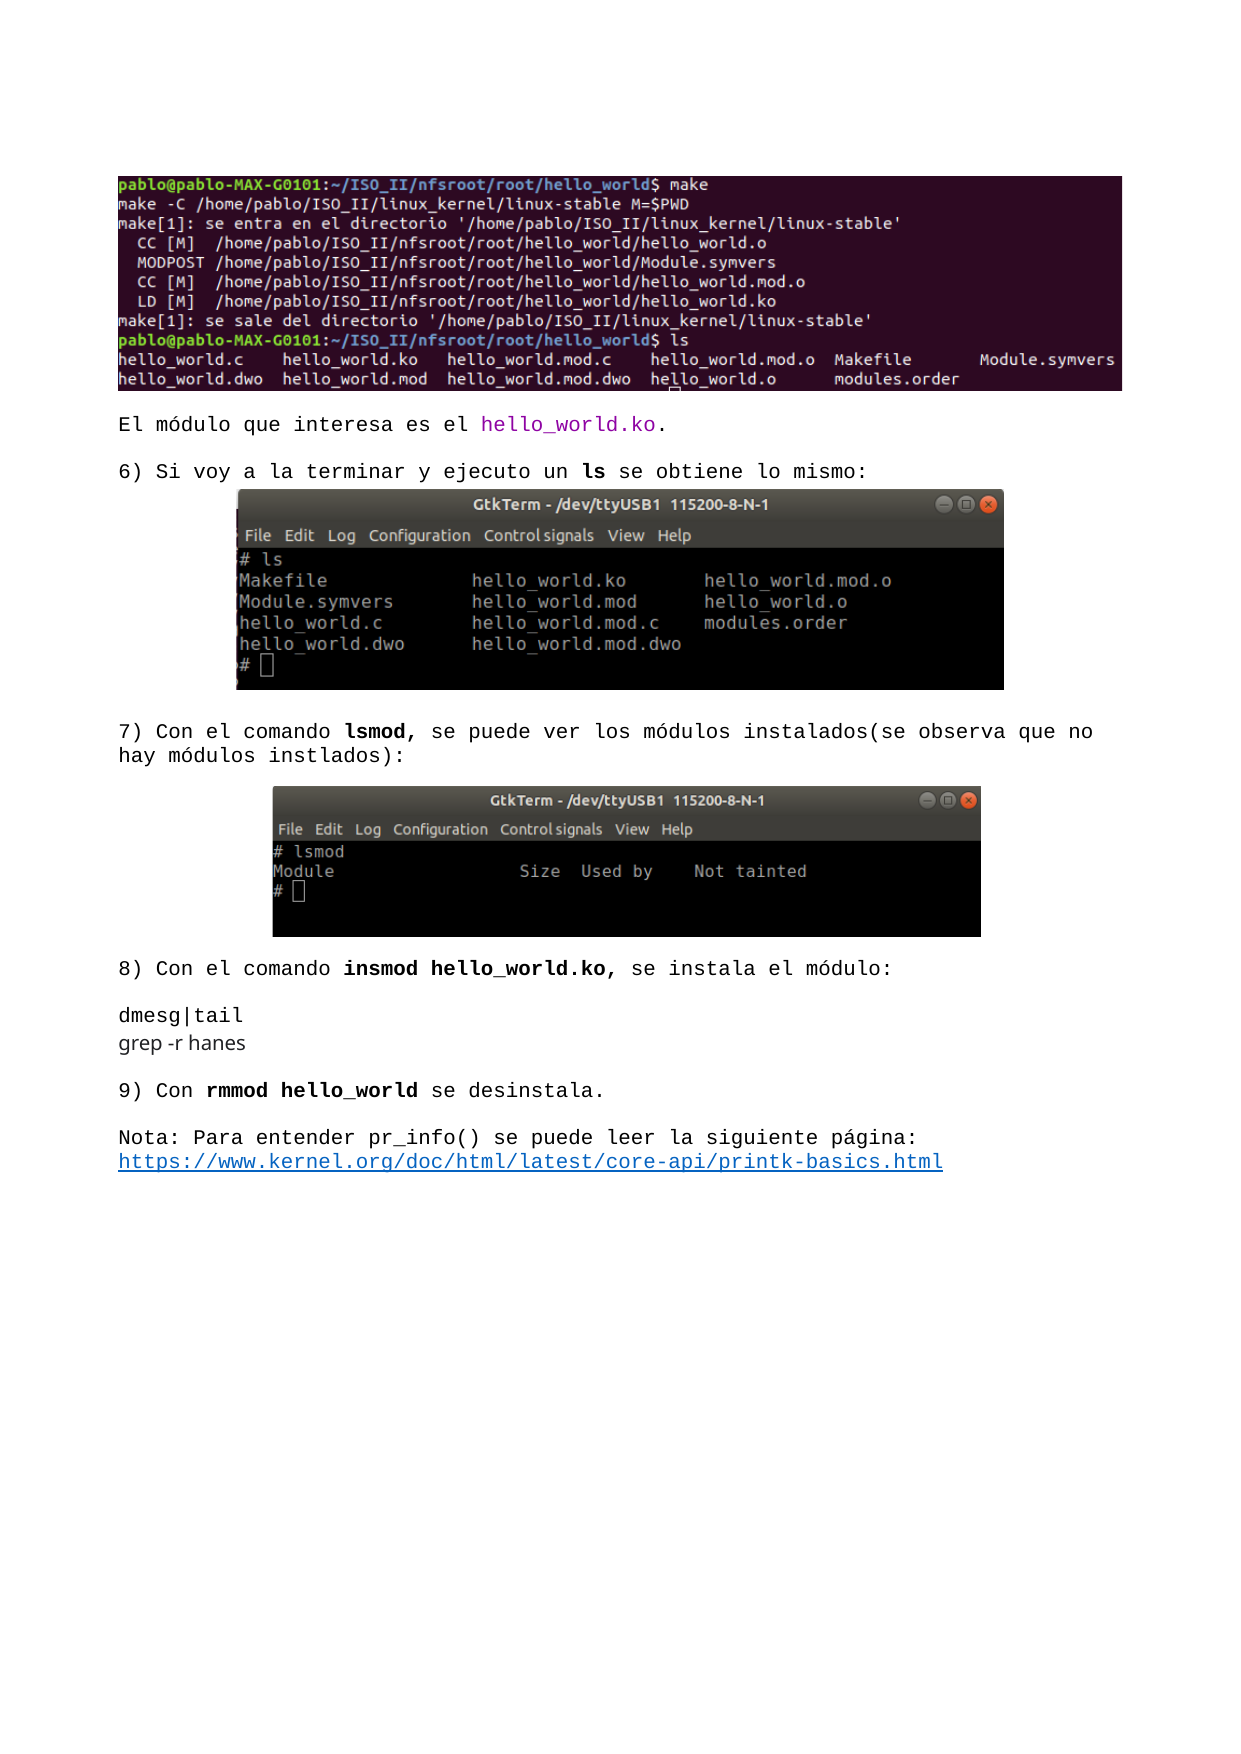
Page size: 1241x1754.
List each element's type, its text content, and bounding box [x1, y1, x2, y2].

text grep -r hanes [118, 1029, 1122, 1056]
text Nota: Para entender pr_info() se puede leer la siguiente página: https://www.kernel.org/doc/html/latest/core-api/printk-basics.html [118, 1127, 1122, 1174]
text 9) Con rmmod hello_world se desinstala. [118, 1080, 1122, 1104]
picture [118, 176, 1123, 391]
text 7) Con el comando lsmod, se puede ver los módulos instalados(se observa que no hay módulos instlados): [118, 721, 1122, 768]
text 8) Con el comando insmod hello_world.ko, se instala el módulo: [118, 958, 1122, 981]
picture [272, 786, 981, 937]
text El módulo que interesa es el hello_world.ko. [118, 414, 1122, 437]
text dmesg|tail [118, 1005, 1122, 1029]
text 6) Si voy a la terminar y ejecuto un ls se obtiene lo mismo: [118, 461, 1122, 485]
picture [236, 489, 1004, 690]
